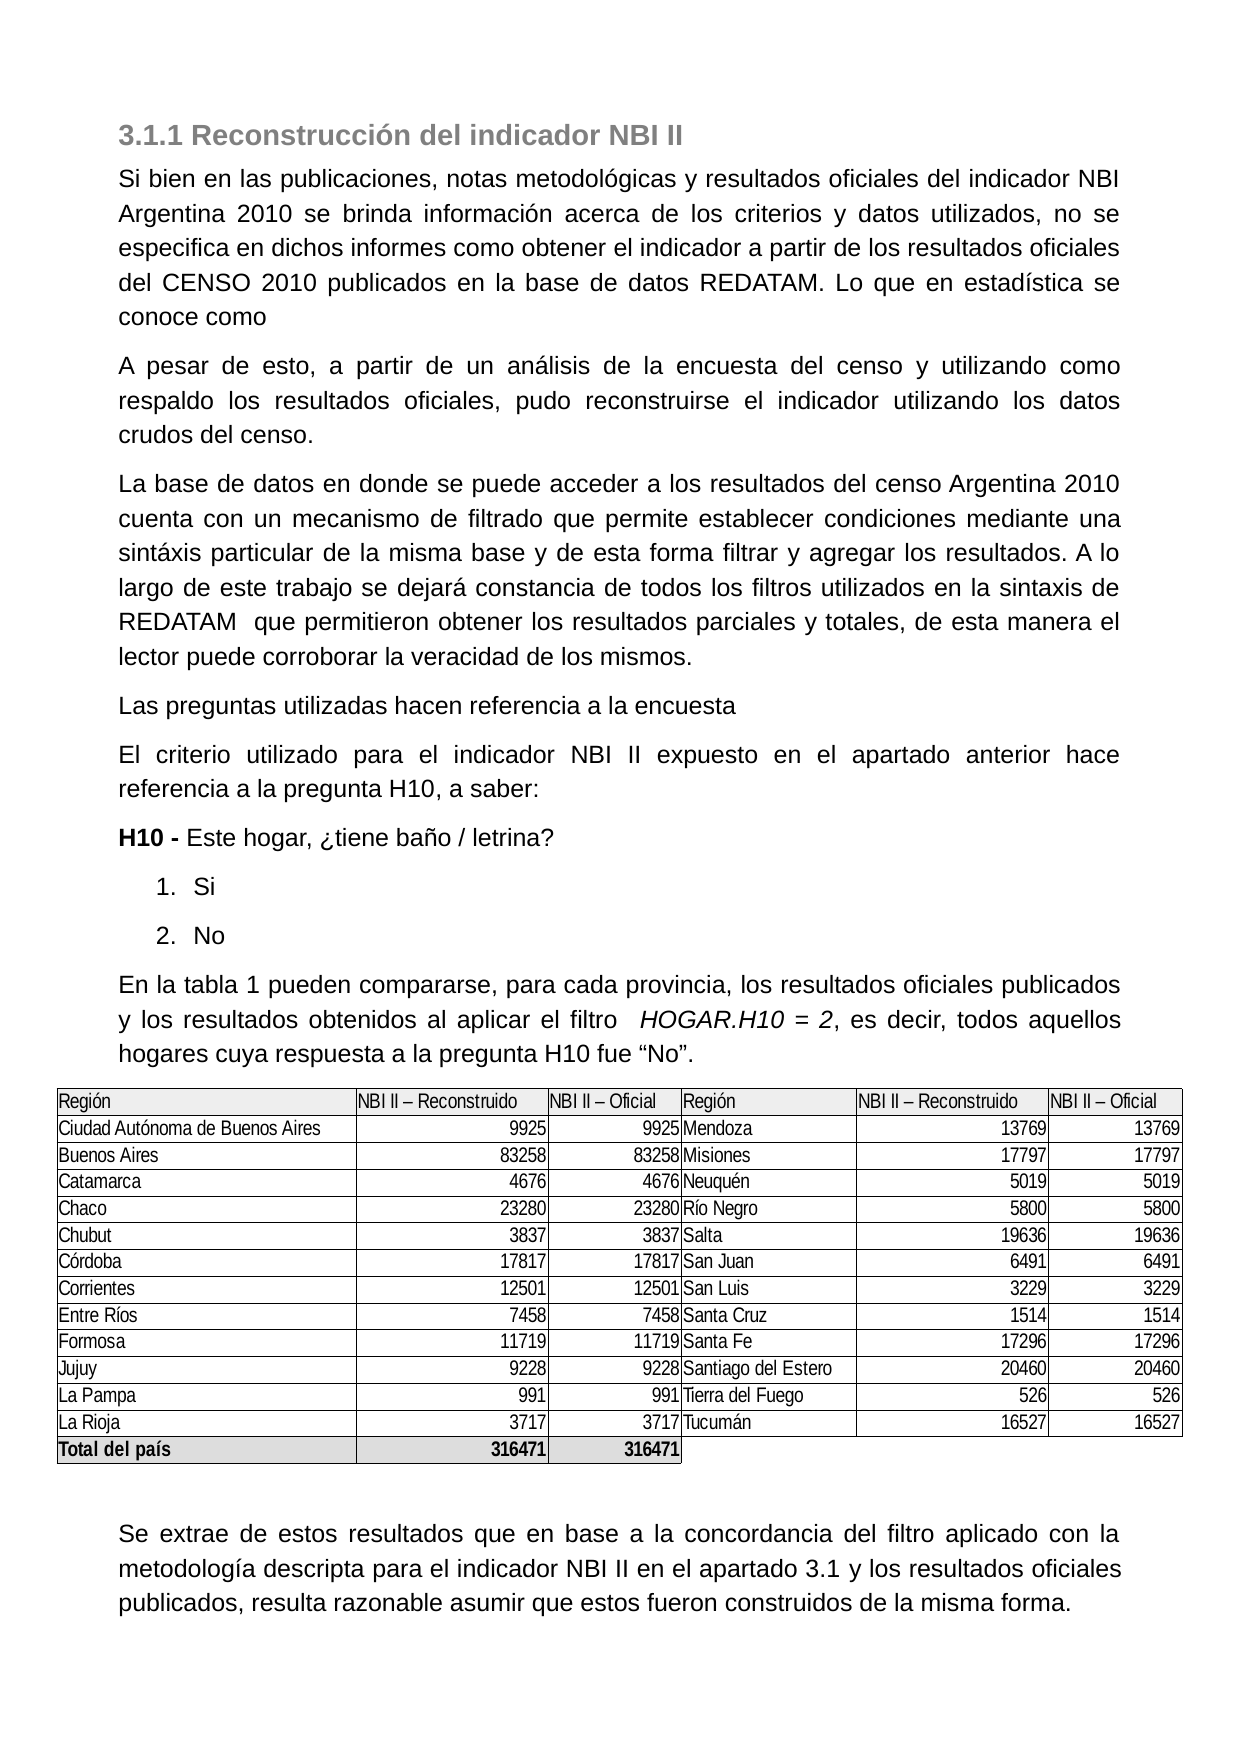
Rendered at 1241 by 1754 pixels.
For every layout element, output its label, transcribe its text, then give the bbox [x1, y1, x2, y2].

list No [156, 921, 1122, 950]
subtitle 3.1.1 Reconstrucción del indicador NBI II [118, 118, 1122, 152]
list Si [156, 872, 1122, 901]
text En la tabla 1 pueden compararse, para cada provincia, los resultados oficiales publicados y los resultados obtenidos al aplicar el filtro HOGAR.H10 = 2, es decir, todos aquellos hogares cuya respuesta a la pregunta H10 fue “No”. [118, 970, 1122, 1068]
text La base de datos en donde se puede acceder a los resultados del censo Argentina 2010 cuenta con un mecanismo de filtrado que permite establecer condiciones mediante una sintáxis particular de la misma base y de esta forma filtrar y agregar los resultados. A lo largo de este trabajo se dejará constancia de todos los filtros utilizados en la sintaxis de REDATAM que permitieron obtener los resultados parciales y totales, de esta manera el lector puede corroborar la veracidad de los mismos. [118, 469, 1122, 670]
text Si bien en las publicaciones, notas metodológicas y resultados oficiales del indicador NBI Argentina 2010 se brinda información acerca de los criterios y datos utilizados, no se especifica en dichos informes como obtener el indicador a partir de los resultados oficiales del CENSO 2010 publicados en la base de datos REDATAM. Lo que en estadística se conoce como [118, 164, 1122, 331]
text A pesar de esto, a partir de un análisis de la encuesta del censo y utilizando como respaldo los resultados oficiales, pudo reconstruirse el indicador utilizando los datos crudos del censo. [118, 351, 1122, 449]
text Las preguntas utilizadas hacen referencia a la encuesta [118, 691, 1122, 719]
text H10 - Este hogar, ¿tiene baño / letrina? [118, 823, 1122, 852]
text El criterio utilizado para el indicador NBI II expuesto en el apartado anterior hace referencia a la pregunta H10, a saber: [118, 740, 1122, 803]
text Se extrae de estos resultados que en base a la concordancia del filtro aplicado con la metodología descripta para el indicador NBI II en el apartado 3.1 y los resultados oficiales publicados, resulta razonable asumir que estos fueron construidos de la misma forma. [118, 1519, 1122, 1617]
